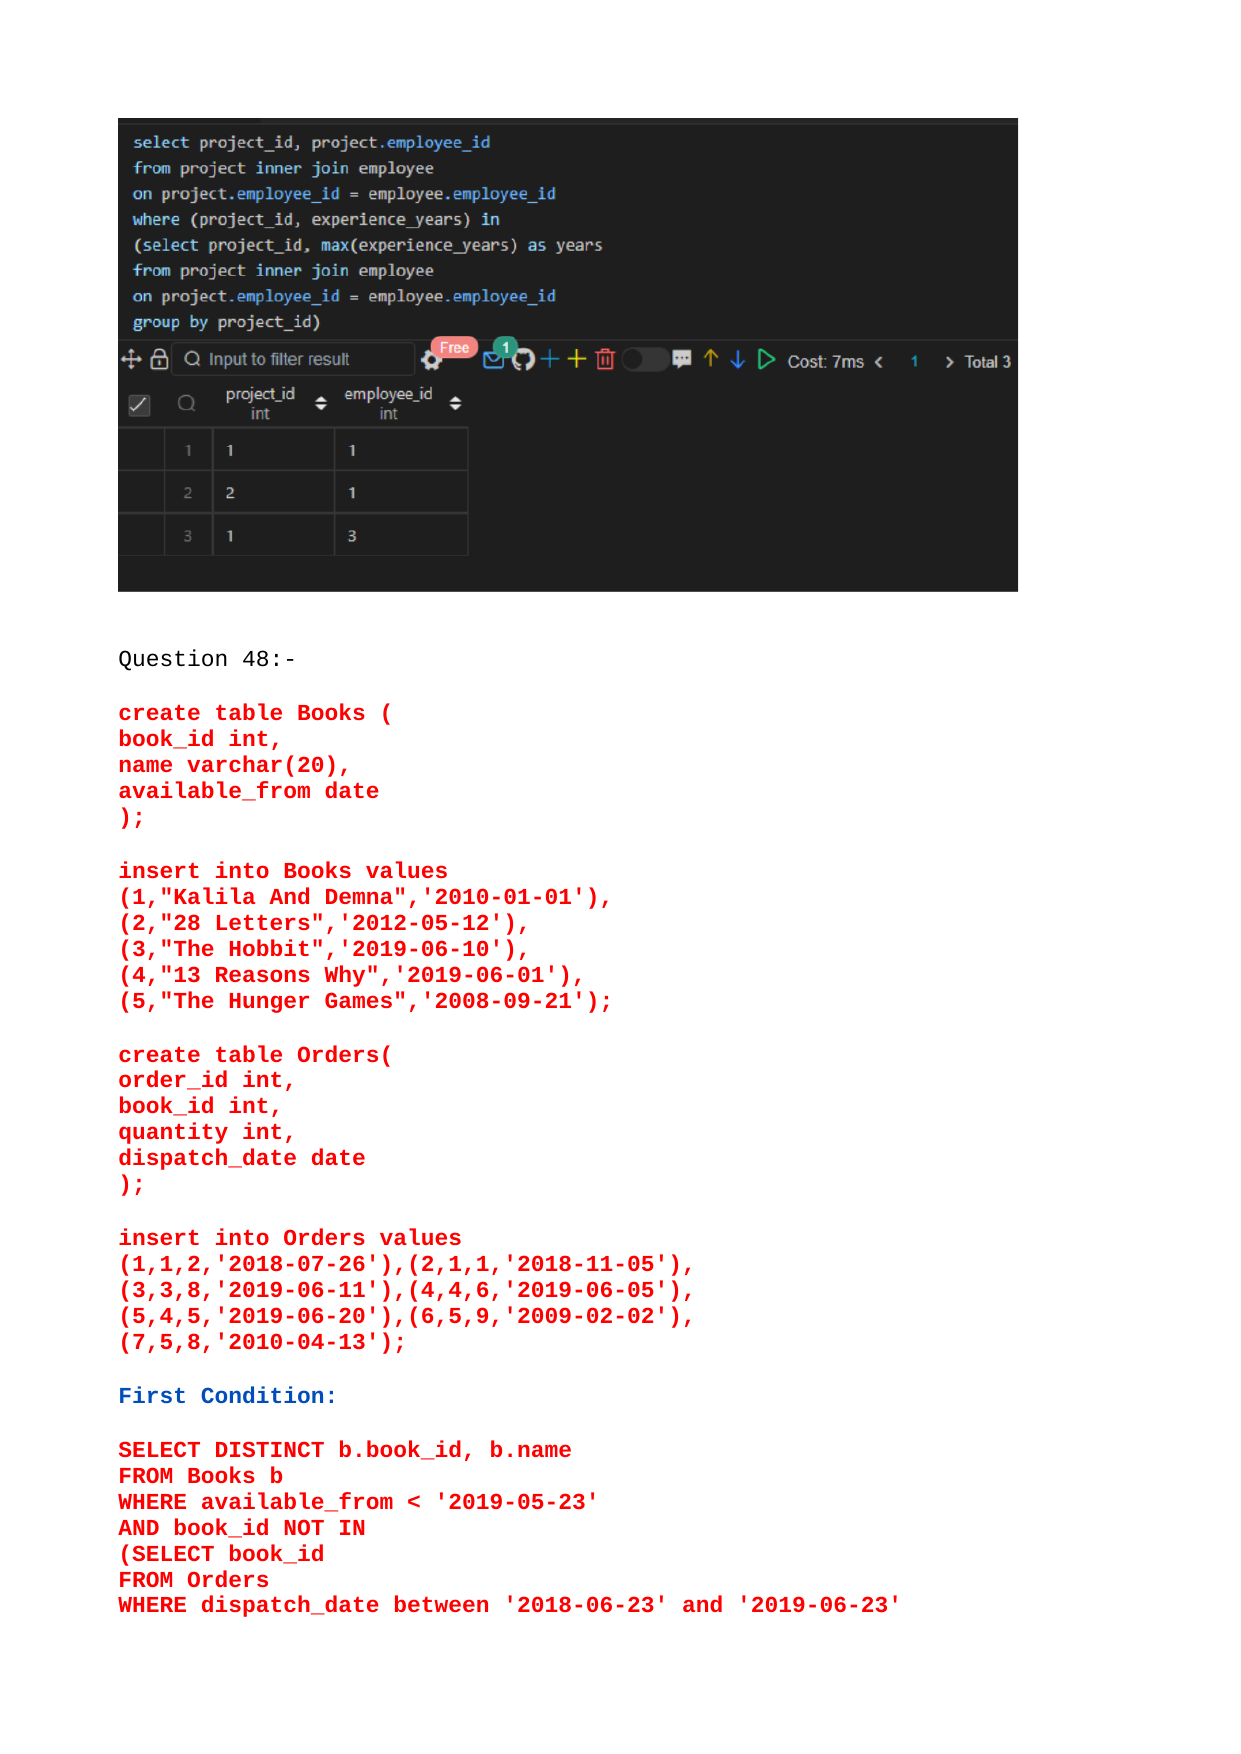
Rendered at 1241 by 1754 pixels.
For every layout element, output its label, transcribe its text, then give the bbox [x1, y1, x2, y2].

text name varchar(20), [118, 753, 1122, 779]
text ); [118, 1173, 1122, 1198]
text insert into Books values [118, 859, 1122, 885]
text (5,4,5,'2019-06-20'),(6,5,9,'2009-02-02'), [118, 1304, 1122, 1330]
text create table Books ( [118, 702, 1122, 727]
text book_id int, [118, 1095, 1122, 1121]
text insert into Orders values [118, 1227, 1122, 1252]
text dispatch_date date [118, 1147, 1122, 1173]
text (7,5,8,'2010-04-13'); [118, 1330, 1122, 1356]
text FROM Books b [118, 1464, 1122, 1490]
text (1,1,2,'2018-07-26'),(2,1,1,'2018-11-05'), [118, 1252, 1122, 1278]
text (SELECT book_id [118, 1542, 1122, 1568]
text AND book_id NOT IN [118, 1516, 1122, 1542]
text First Condition: [118, 1384, 1122, 1410]
text available_from date [118, 779, 1122, 805]
text (5,"The Hunger Games",'2008-09-21'); [118, 989, 1122, 1015]
text (3,"The Hobbit",'2019-06-10'), [118, 937, 1122, 963]
text create table Orders( [118, 1043, 1122, 1069]
text (2,"28 Letters",'2012-05-12'), [118, 911, 1122, 937]
text book_id int, [118, 727, 1122, 753]
text (3,3,8,'2019-06-11'),(4,4,6,'2019-06-05'), [118, 1278, 1122, 1304]
text Question 48:- [118, 648, 1122, 673]
text WHERE available_from < '2019-05-23' [118, 1490, 1122, 1516]
text (4,"13 Reasons Why",'2019-06-01'), [118, 963, 1122, 989]
text WHERE dispatch_date between '2018-06-23' and '2019-06-23' [118, 1594, 1122, 1620]
text order_id int, [118, 1069, 1122, 1095]
text quantity int, [118, 1121, 1122, 1147]
text ); [118, 805, 1122, 831]
text (1,"Kalila And Demna",'2010-01-01'), [118, 885, 1122, 911]
text FROM Orders [118, 1568, 1122, 1594]
text SELECT DISTINCT b.book_id, b.name [118, 1438, 1122, 1464]
